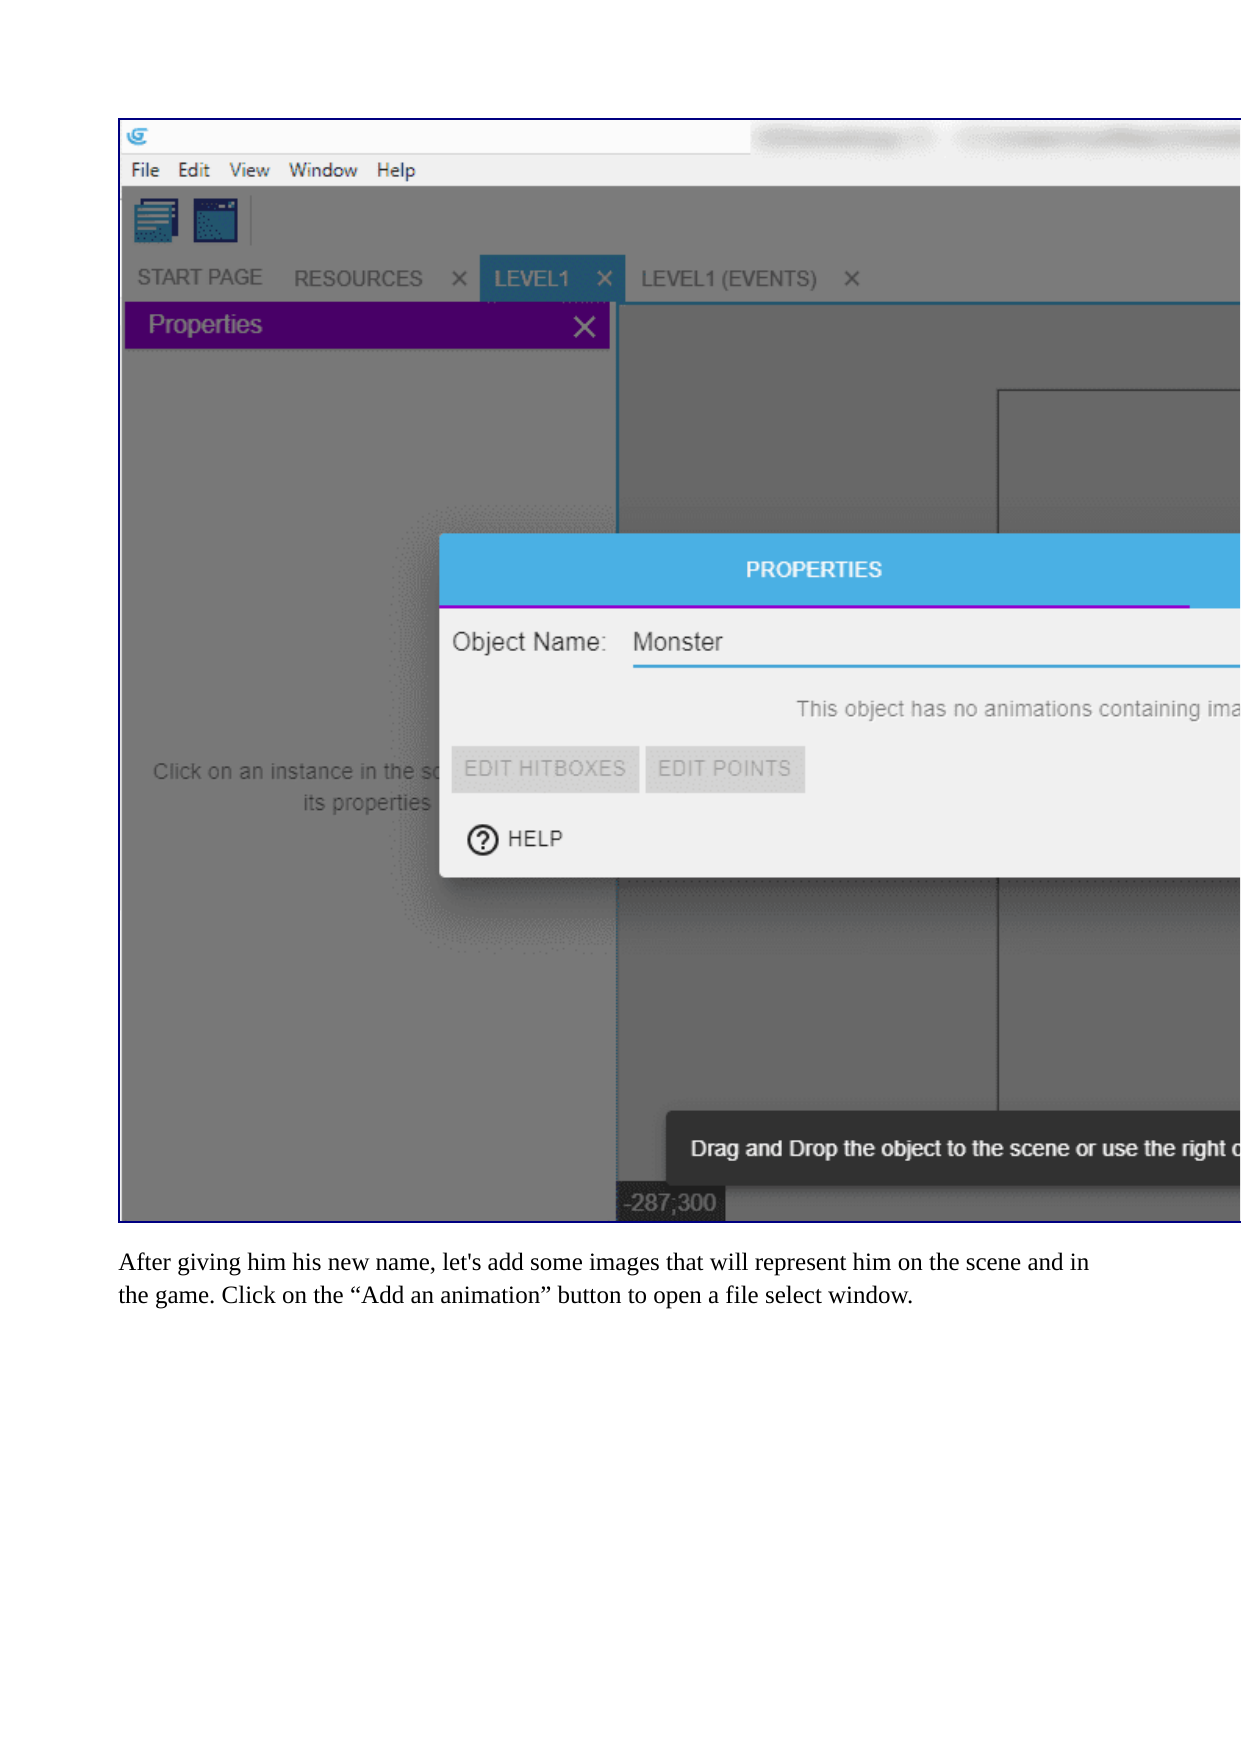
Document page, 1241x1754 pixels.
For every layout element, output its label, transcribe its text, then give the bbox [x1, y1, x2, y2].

text After giving him his new name, let's add some images that will represent him on the scene and in the game. Click on the “Add an animation” button to open a file select window. [118, 1247, 1122, 1309]
picture [120, 120, 1241, 1221]
